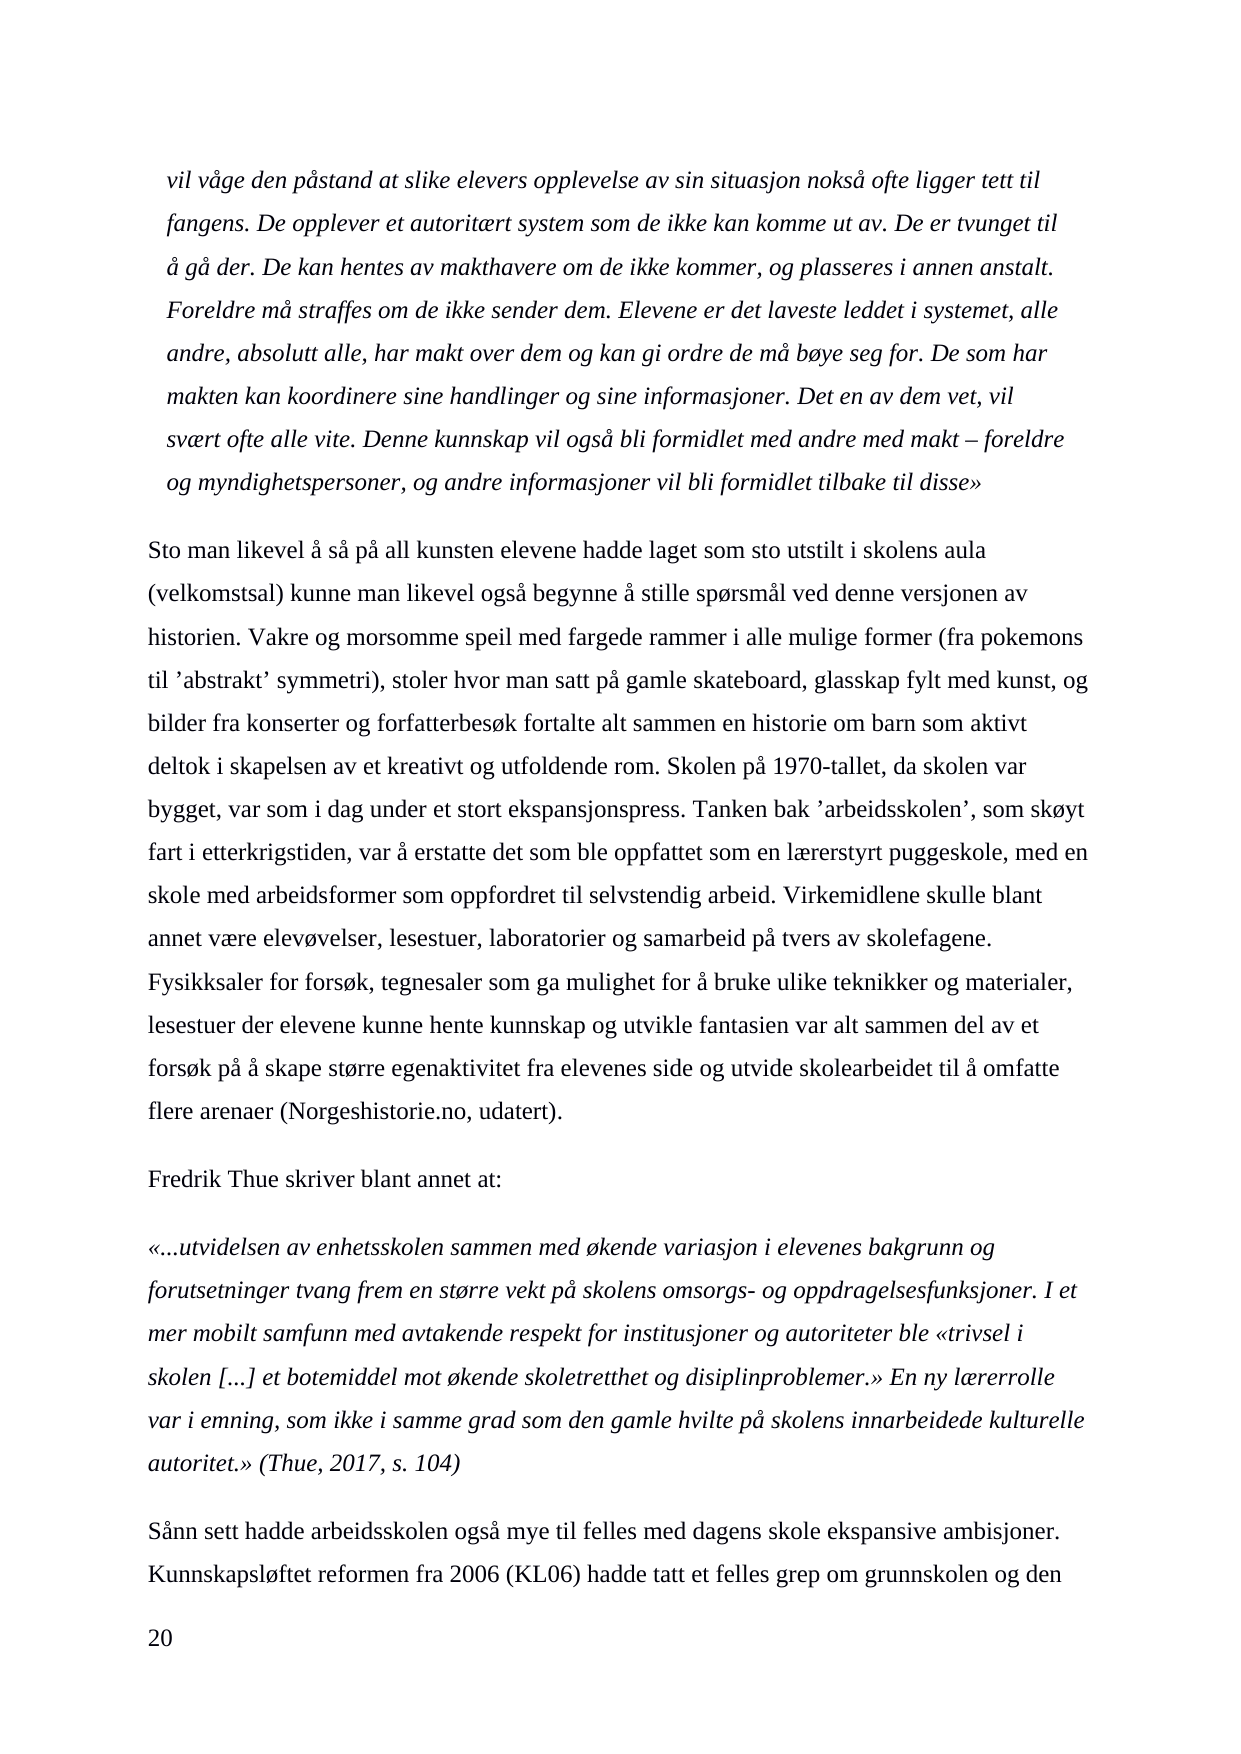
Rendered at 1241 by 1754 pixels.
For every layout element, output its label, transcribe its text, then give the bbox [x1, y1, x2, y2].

text Fredrik Thue skriver blant annet at: [148, 1164, 1092, 1193]
text vil våge den påstand at slike elevers opplevelse av sin situasjon nokså ofte ligger tett til fangens. De opplever et autoritært system som de ikke kan komme ut av. De er tvunget til å gå der. De kan hentes av makthavere om de ikke kommer, og plasseres i annen anstalt. Foreldre må straffes om de ikke sender dem. Elevene er det laveste leddet i systemet, alle andre, absolutt alle, har makt over dem og kan gi ordre de må bøye seg for. De som har makten kan koordinere sine handlinger og sine informasjoner. Det en av dem vet, vil svært ofte alle vite. Denne kunnskap vil også bli formidlet med andre med makt – foreldre og myndighetspersoner, og andre informasjoner vil bli formidlet tilbake til disse» [166, 165, 1074, 496]
text Sånn sett hadde arbeidsskolen også mye til felles med dagens skole ekspansive ambisjoner. Kunnskapsløftet reformen fra 2006 (KL06) hadde tatt et felles grep om grunnskolen og den [148, 1516, 1092, 1588]
text «...utvidelsen av enhetsskolen sammen med økende variasjon i elevenes bakgrunn og forutsetninger tvang frem en større vekt på skolens omsorgs- og oppdragelsesfunksjoner. I et mer mobilt samfunn med avtakende respekt for institusjoner og autoriteter ble «trivsel i skolen [...] et botemiddel mot økende skoletretthet og disiplinproblemer.» En ny lærerrolle var i emning, som ikke i samme grad som den gamle hvilte på skolens innarbeidede kulturelle autoritet.» (Thue, 2017, s. 104) [148, 1232, 1092, 1477]
text Sto man likevel å så på all kunsten elevene hadde laget som sto utstilt i skolens aula (velkomstsal) kunne man likevel også begynne å stille spørsmål ved denne versjonen av historien. Vakre og morsomme speil med fargede rammer i alle mulige former (fra pokemons til ’abstrakt’ symmetri), stoler hvor man satt på gamle skateboard, glasskap fylt med kunst, og bilder fra konserter og forfatterbesøk fortalte alt sammen en historie om barn som aktivt deltok i skapelsen av et kreativt og utfoldende rom. Skolen på 1970-tallet, da skolen var bygget, var som i dag under et stort ekspansjonspress. Tanken bak ’arbeidsskolen’, som skøyt fart i etterkrigstiden, var å erstatte det som ble oppfattet som en lærerstyrt puggeskole, med en skole med arbeidsformer som oppfordret til selvstendig arbeid. Virkemidlene skulle blant annet være elevøvelser, lesestuer, laboratorier og samarbeid på tvers av skolefagene. Fysikksaler for forsøk, tegnesaler som ga mulighet for å bruke ulike teknikker og materialer, lesestuer der elevene kunne hente kunnskap og utvikle fantasien var alt sammen del av et forsøk på å skape større egenaktivitet fra elevenes side og utvide skolearbeidet til å omfatte flere arenaer (Norgeshistorie.no, udatert). [148, 535, 1092, 1125]
